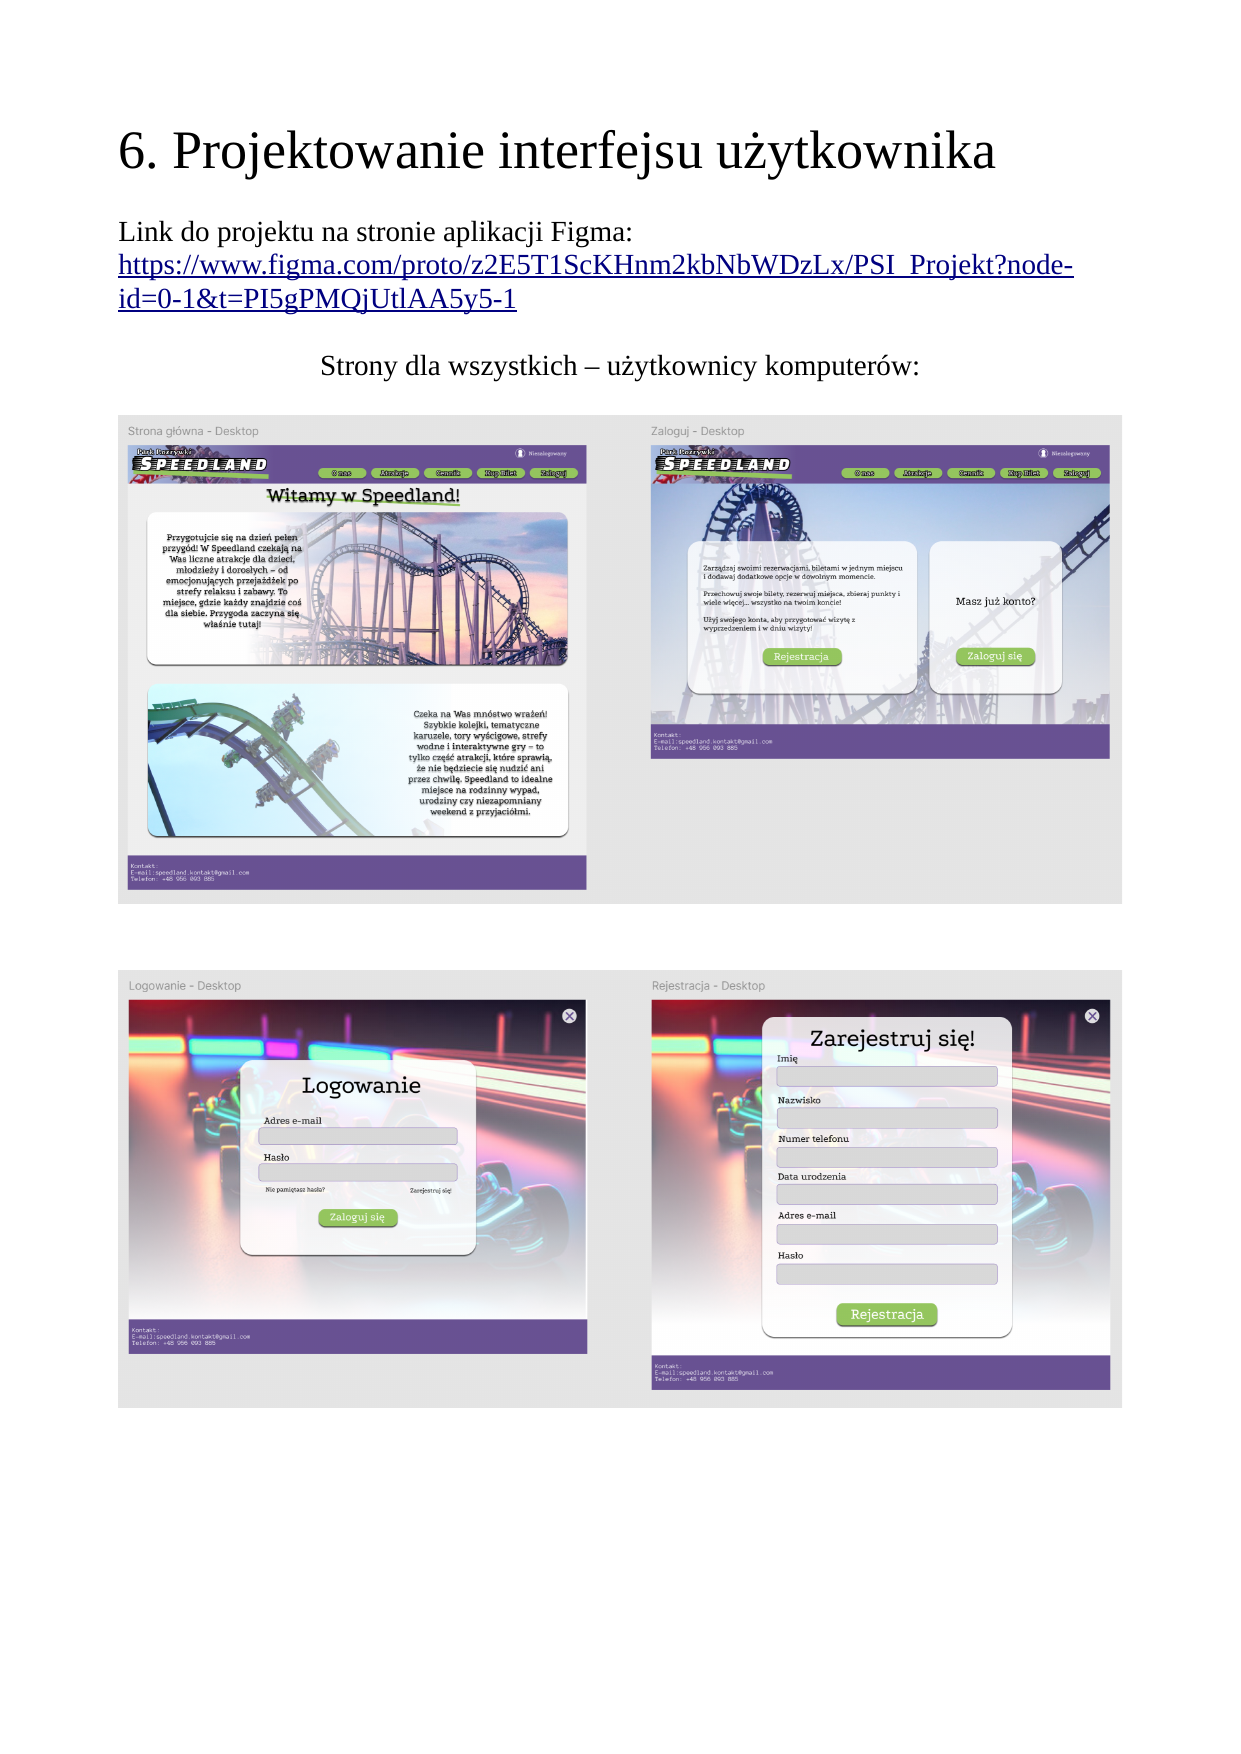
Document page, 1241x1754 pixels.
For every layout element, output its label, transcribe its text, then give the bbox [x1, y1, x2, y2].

picture [118, 970, 1123, 1408]
text Link do projektu na stronie aplikacji Figma: https://www.figma.com/proto/z2E5T1ScKHnm2kbNbWDzLx/PSI_Projekt?node-id=0-1&t=PI5gPMQjUtlAA5y5-1 [118, 214, 1122, 314]
picture [118, 415, 1123, 904]
text Strony dla wszystkich – użytkownicy komputerów: [118, 348, 1122, 382]
text 6. Projektowanie interfejsu użytkownika [118, 118, 1122, 180]
